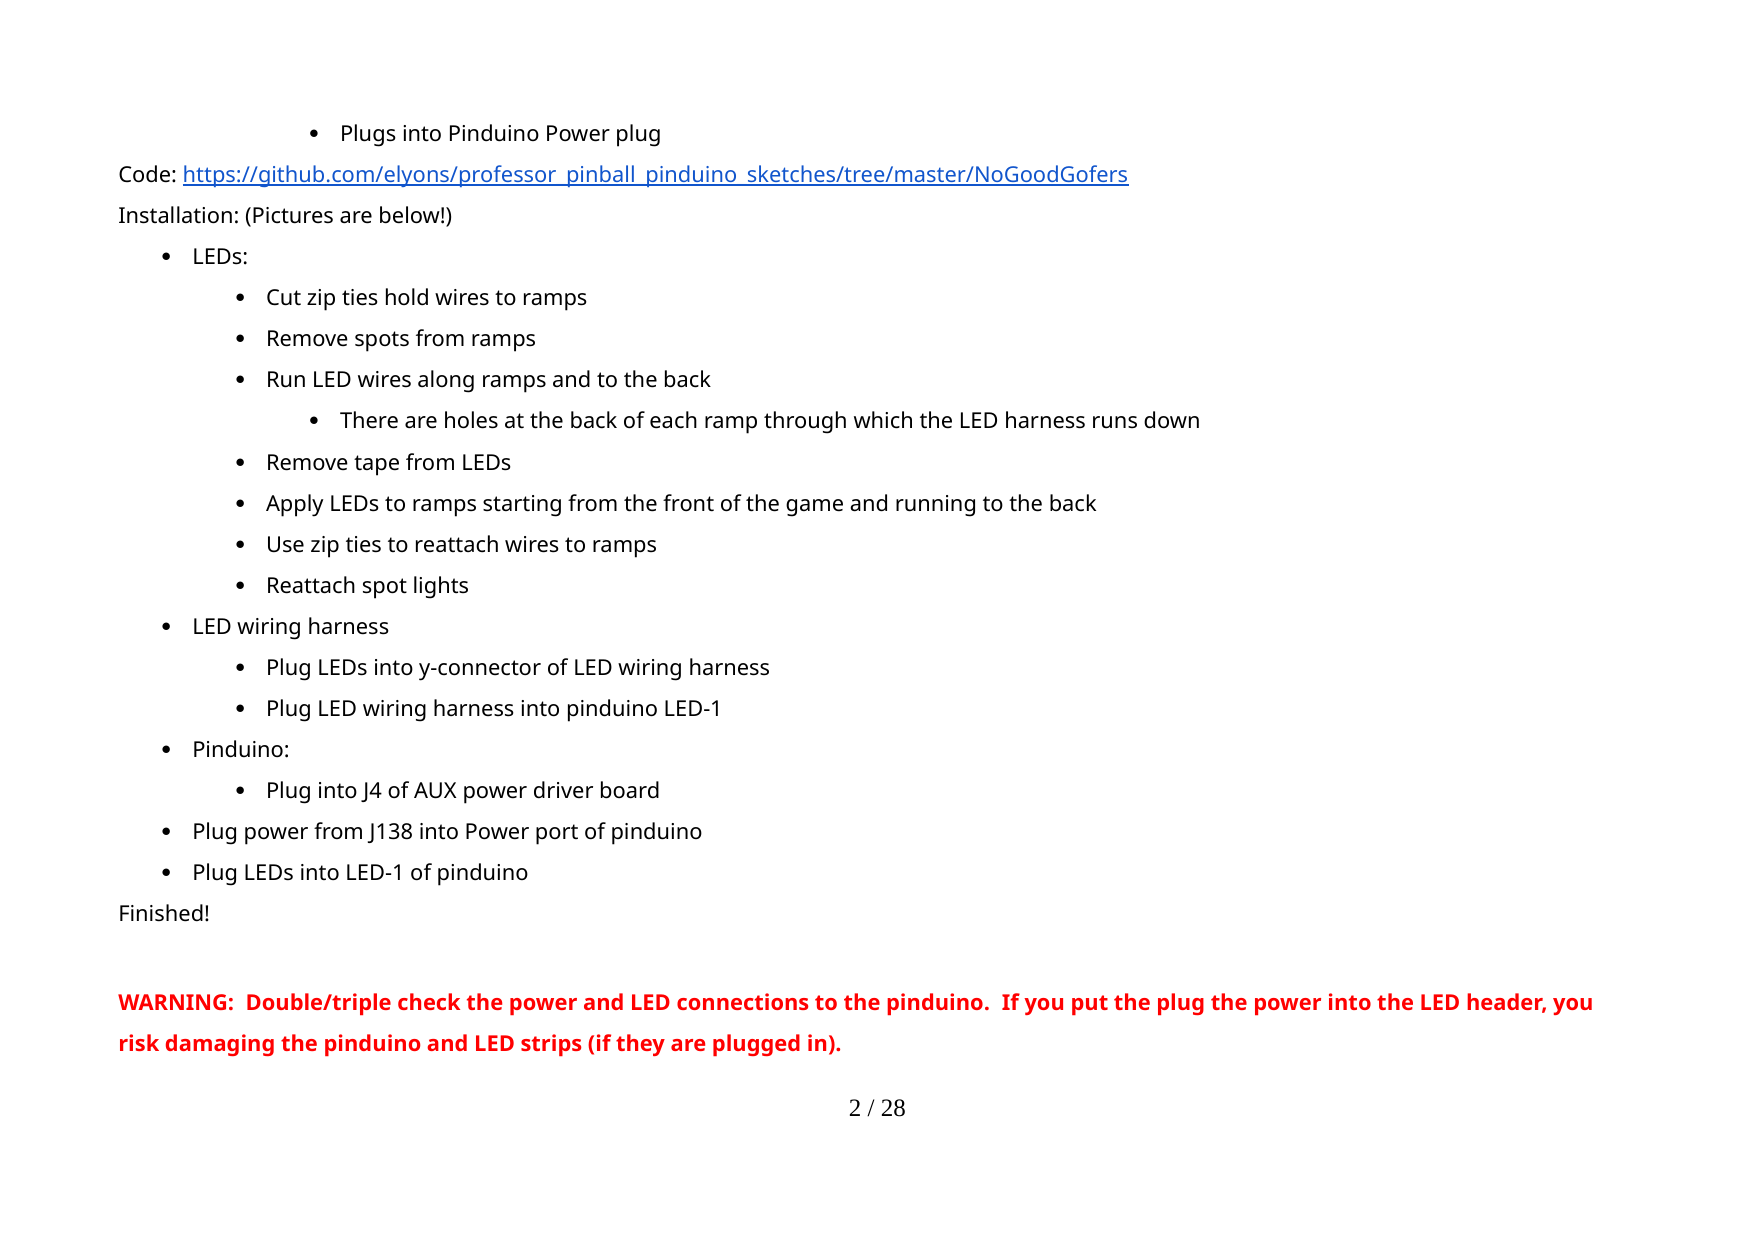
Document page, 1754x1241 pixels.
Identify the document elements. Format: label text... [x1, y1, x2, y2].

list Reattach spot lights [236, 569, 1636, 599]
list Remove spots from ramps [236, 323, 1636, 353]
list Plug LEDs into LED-1 of pinduino [162, 857, 1636, 887]
list Plug into J4 of AUX power driver board [236, 775, 1636, 804]
list Use zip ties to reattach wires to ramps [236, 528, 1636, 558]
list There are holes at the back of each ramp through which the LED harness runs down [310, 405, 1636, 435]
text WARNING: Double/triple check the power and LED connections to the pinduino. If you put the plug the power into the LED header, you risk damaging the pinduino and LED strips (if they are plugged in). [118, 987, 1636, 1057]
list Run LED wires along ramps and to the back [236, 364, 1636, 394]
list Plugs into Pinduino Power plug [310, 118, 1636, 148]
text Code: https://github.com/elyons/professor_pinball_pinduino_sketches/tree/master/NoGoodGofers [118, 159, 1636, 189]
list Plug power from J138 into Power port of pinduino [162, 816, 1636, 846]
list Plug LED wiring harness into pinduino LED-1 [236, 693, 1636, 722]
list Apply LEDs to ramps starting from the front of the game and running to the back [236, 487, 1636, 517]
list Remove tape from LEDs [236, 446, 1636, 476]
list Cut zip ties hold wires to ramps [236, 282, 1636, 312]
list Pinduino: [162, 734, 1636, 763]
list LED wiring harness [162, 611, 1636, 640]
text Installation: (Pictures are below!) [118, 200, 1636, 230]
list LEDs: [162, 241, 1636, 271]
text Finished! [118, 898, 1636, 928]
list Plug LEDs into y-connector of LED wiring harness [236, 652, 1636, 681]
